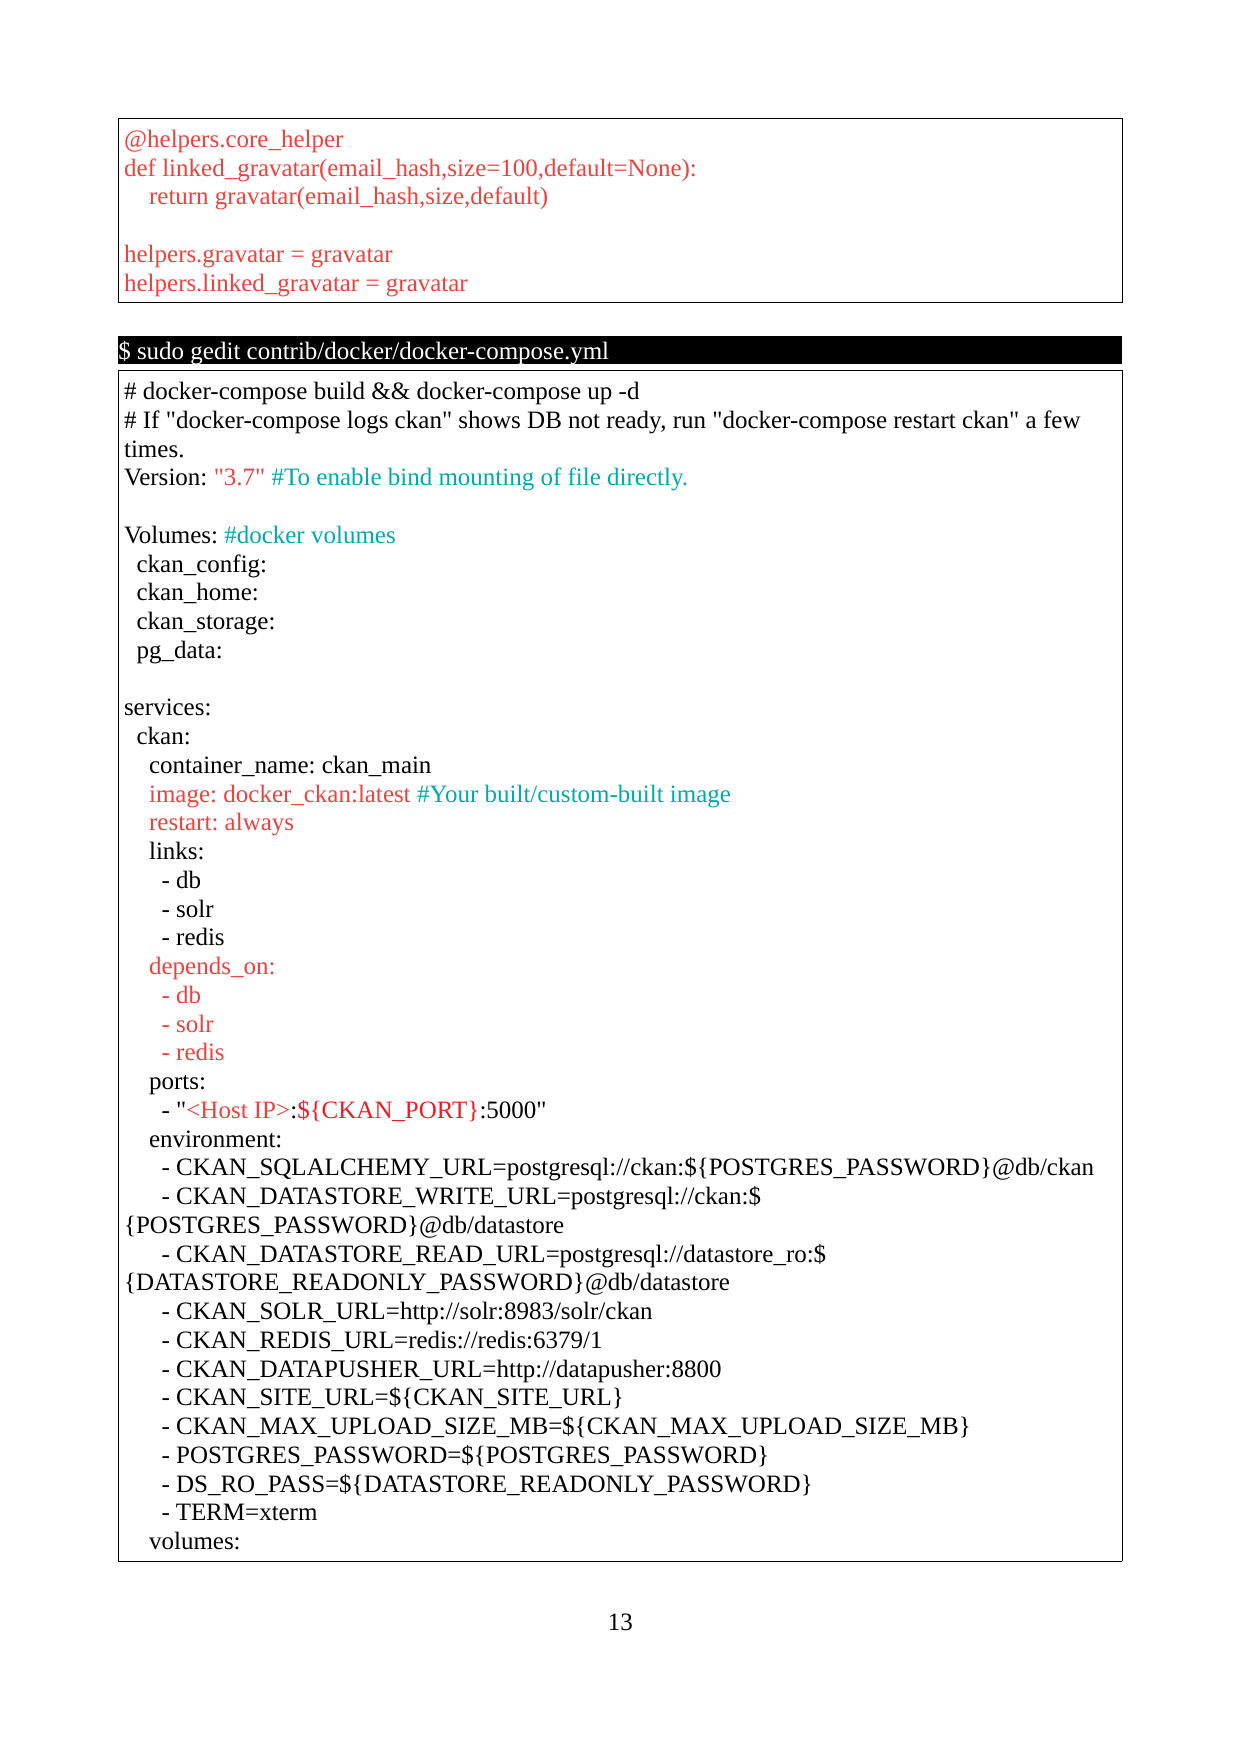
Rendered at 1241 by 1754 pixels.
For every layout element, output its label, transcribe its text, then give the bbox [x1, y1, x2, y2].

text $ sudo gedit contrib/docker/docker-compose.yml [118, 336, 1122, 364]
table_header # docker-compose build && docker-compose up -d # If "docker-compose logs ckan" shows DB not ready, run "docker-compose restart ckan" a few times. Version: "3.7" #To enable bind mounting of file directly. Volumes: #docker volumes ckan_config: ckan_home: ckan_storage: pg_data: services: ckan: container_name: ckan_main image: docker_ckan:latest #Your built/custom-built image restart: always links: - db - solr - redis depends_on: - db - solr - redis ports: - "<Host IP>:${CKAN_PORT}:5000" environment: - CKAN_SQLALCHEMY_URL=postgresql://ckan:${POSTGRES_PASSWORD}@db/ckan - CKAN_DATASTORE_WRITE_URL=postgresql://ckan:${POSTGRES_PASSWORD}@db/datastore - CKAN_DATASTORE_READ_URL=postgresql://datastore_ro:${DATASTORE_READONLY_PASSWORD}@db/datastore - CKAN_SOLR_URL=http://solr:8983/solr/ckan - CKAN_REDIS_URL=redis://redis:6379/1 - CKAN_DATAPUSHER_URL=http://datapusher:8800 - CKAN_SITE_URL=${CKAN_SITE_URL} - CKAN_MAX_UPLOAD_SIZE_MB=${CKAN_MAX_UPLOAD_SIZE_MB} - POSTGRES_PASSWORD=${POSTGRES_PASSWORD} - DS_RO_PASS=${DATASTORE_READONLY_PASSWORD} - TERM=xterm volumes: [119, 371, 1122, 1561]
table_header @helpers.core_helper def linked_gravatar(email_hash,size=100,default=None): return gravatar(email_hash,size,default) helpers.gravatar = gravatar helpers.linked_gravatar = gravatar [119, 119, 1122, 302]
